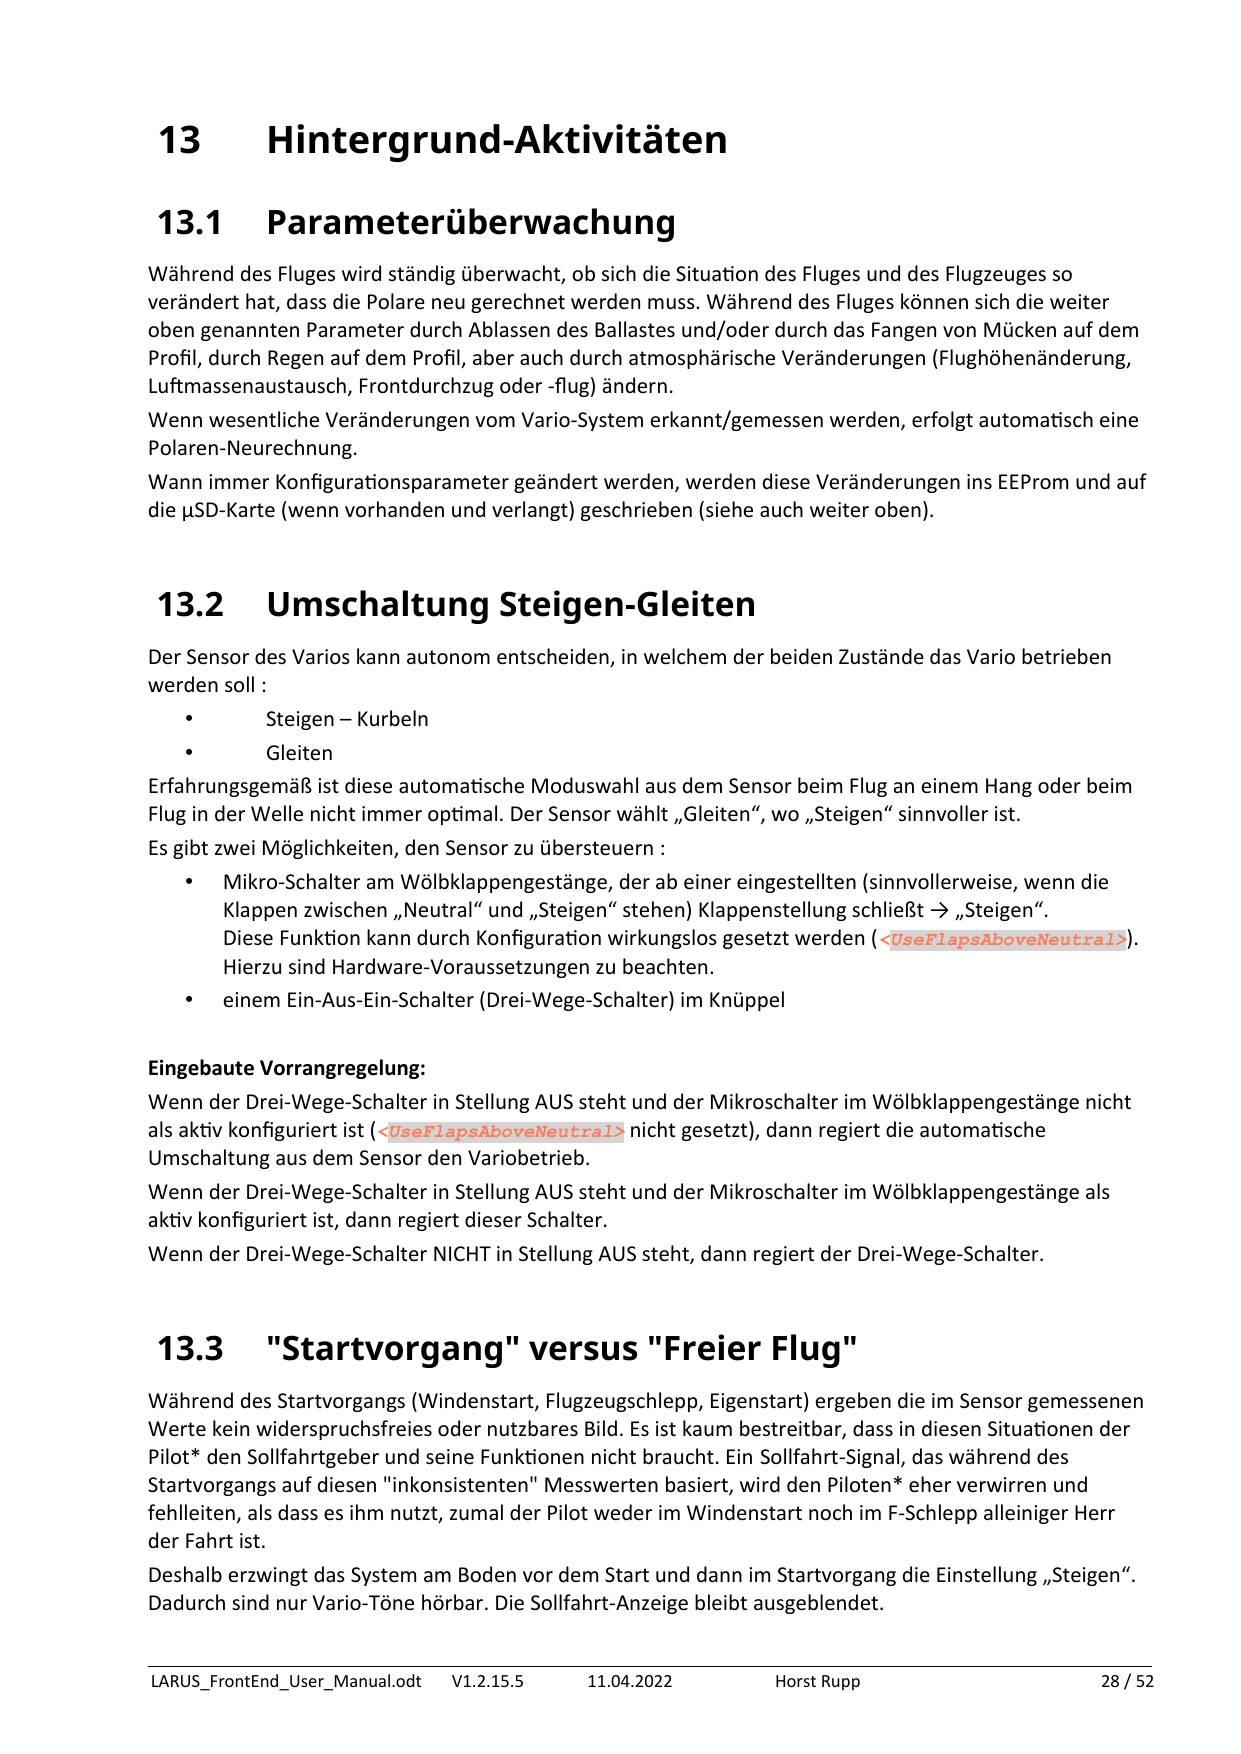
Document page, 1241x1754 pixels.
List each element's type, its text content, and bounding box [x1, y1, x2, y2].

subtitle Hintergrund-Aktivitäten [148, 113, 1128, 165]
text Deshalb erzwingt das System am Boden vor dem Start und dann im Startvorgang die Einstellung „Steigen“. Dadurch sind nur Vario-Töne hörbar. Die Sollfahrt-Anzeige bleibt ausgeblendet. [148, 1560, 1152, 1616]
text Der Sensor des Varios kann autonom entscheiden, in welchem der beiden Zustände das Vario betrieben werden soll : [148, 642, 1152, 698]
text Während des Fluges wird ständig überwacht, ob sich die Situation des Fluges und des Flugzeuges so verändert hat, dass die Polare neu gerechnet werden muss. Während des Fluges können sich die weiter oben genannten Parameter durch Ablassen des Ballastes und/oder durch das Fangen von Mücken auf dem Profil, durch Regen auf dem Profil, aber auch durch atmosphärische Veränderungen (Flughöhenänderung, Luftmassenaustausch, Frontdurchzug oder -flug) ändern. [148, 259, 1152, 399]
text Erfahrungsgemäß ist diese automatische Moduswahl aus dem Sensor beim Flug an einem Hang oder beim Flug in der Welle nicht immer optimal. Der Sensor wählt „Gleiten“, wo „Steigen“ sinnvoller ist. [148, 772, 1152, 828]
list Steigen – Kurbeln [185, 704, 1152, 732]
text Wenn der Drei-Wege-Schalter NICHT in Stellung AUS steht, dann regiert der Drei-Wege-Schalter. [148, 1239, 1152, 1267]
text Eingebaute Vorrangregelung: [148, 1053, 1152, 1081]
list einem Ein-Aus-Ein-Schalter (Drei-Wege-Schalter) im Knüppel [185, 986, 1152, 1014]
subtitle Parameterüberwachung [148, 198, 1152, 244]
text Wenn der Drei-Wege-Schalter in Stellung AUS steht und der Mikroschalter im Wölbklappengestänge nicht als aktiv konfiguriert ist (<UseFlapsAboveNeutral> nicht gesetzt), dann regiert die automatische Umschaltung aus dem Sensor den Variobetrieb. [148, 1087, 1152, 1171]
subtitle Umschaltung Steigen-Gleiten [148, 581, 1152, 627]
list Gleiten [185, 738, 1152, 766]
text Wenn der Drei-Wege-Schalter in Stellung AUS steht und der Mikroschalter im Wölbklappengestänge als aktiv konfiguriert ist, dann regiert dieser Schalter. [148, 1177, 1152, 1233]
subtitle "Startvorgang" versus "Freier Flug" [148, 1324, 1152, 1370]
text Es gibt zwei Möglichkeiten, den Sensor zu übersteuern : [148, 833, 1152, 861]
text Wann immer Konfigurationsparameter geändert werden, werden diese Veränderungen ins EEProm und auf die µSD-Karte (wenn vorhanden und verlangt) geschrieben (siehe auch weiter oben). [148, 467, 1152, 523]
text Wenn wesentliche Veränderungen vom Vario-System erkannt/gemessen werden, erfolgt automatisch eine Polaren-Neurechnung. [148, 405, 1152, 461]
text Während des Startvorgangs (Windenstart, Flugzeugschlepp, Eigenstart) ergeben die im Sensor gemessenen Werte kein widerspruchsfreies oder nutzbares Bild. Es ist kaum bestreitbar, dass in diesen Situationen der Pilot* den Sollfahrtgeber und seine Funktionen nicht braucht. Ein Sollfahrt-Signal, das während des Startvorgangs auf diesen "inkonsistenten" Messwerten basiert, wird den Piloten* eher verwirren und fehlleiten, als dass es ihm nutzt, zumal der Pilot weder im Windenstart noch im F-Schlepp alleiniger Herr der Fahrt ist. [148, 1386, 1152, 1554]
list Mikro-Schalter am Wölbklappengestänge, der ab einer eingestellten (sinnvollerweise, wenn die Klappen zwischen „Neutral“ und „Steigen“ stehen) Klappenstellung schließt → „Steigen“. Diese Funktion kann durch Konfiguration wirkungslos gesetzt werden (<UseFlapsAboveNeutral>). Hierzu sind Hardware-Voraussetzungen zu beachten. [185, 867, 1152, 980]
